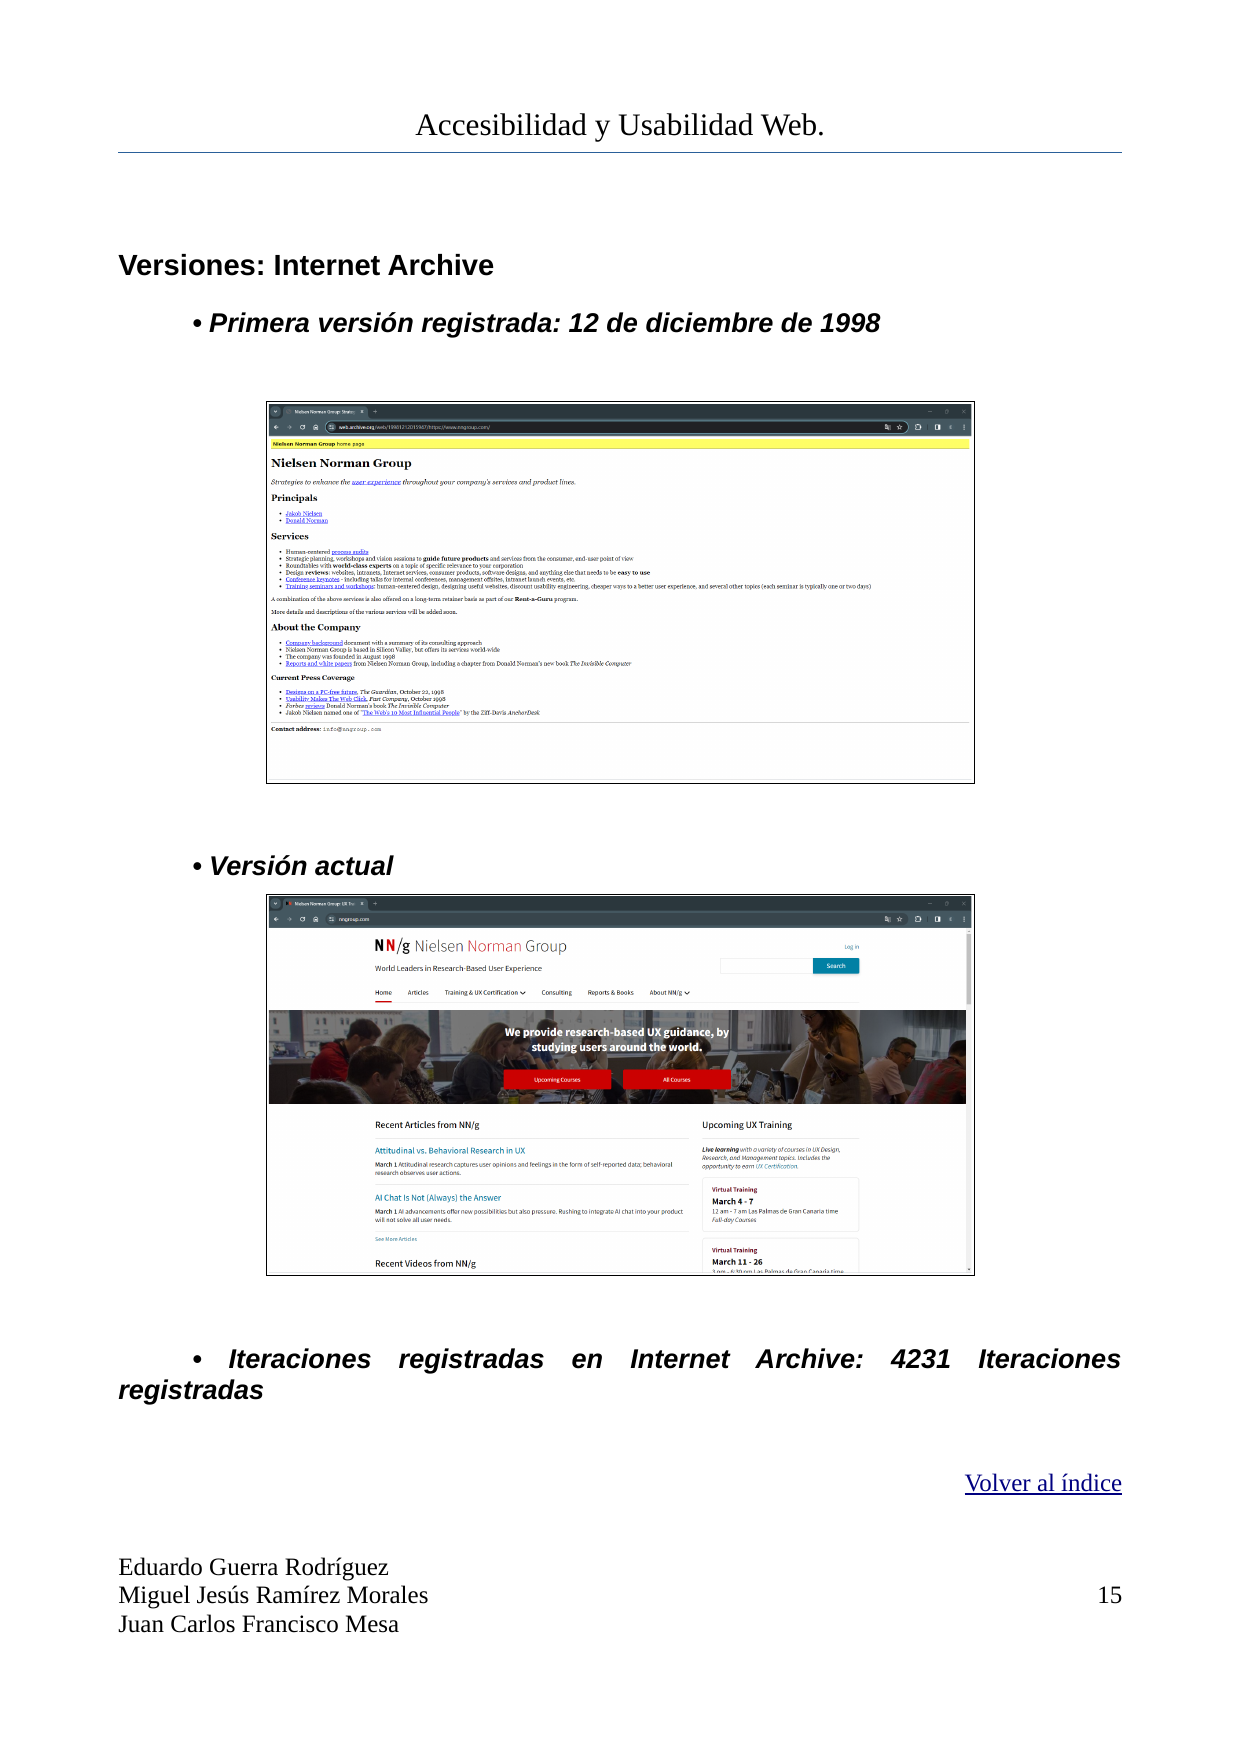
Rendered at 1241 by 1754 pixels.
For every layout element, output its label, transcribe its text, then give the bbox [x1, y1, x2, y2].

subtitle • Iteraciones registradas en Internet Archive: 4231 Iteraciones registradas [118, 1343, 1122, 1405]
subtitle • Versión actual [118, 850, 1122, 881]
picture [268, 404, 972, 780]
subtitle Versiones: Internet Archive [118, 248, 1122, 282]
text Volver al índice [118, 1468, 1122, 1497]
subtitle • Primera versión registrada: 12 de diciembre de 1998 [118, 307, 1122, 338]
picture [268, 896, 972, 1273]
